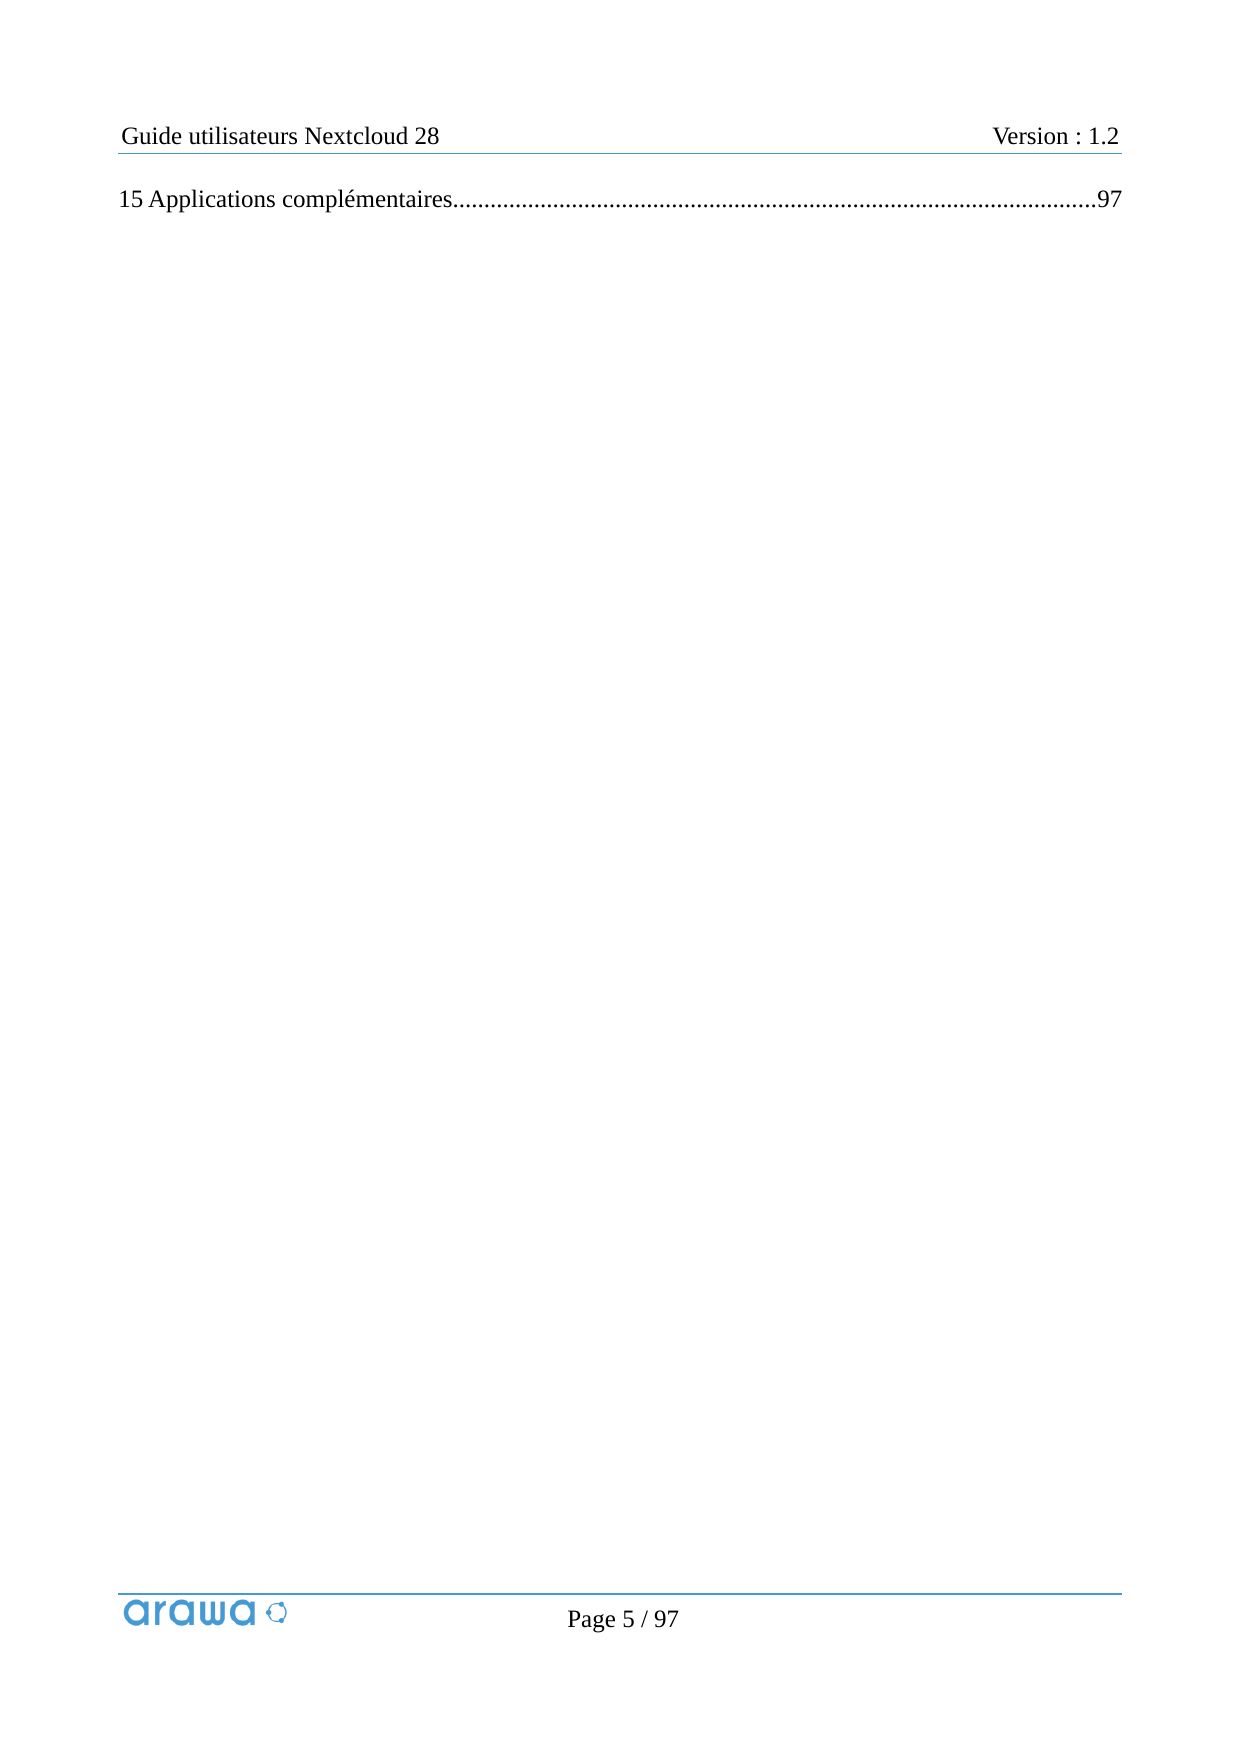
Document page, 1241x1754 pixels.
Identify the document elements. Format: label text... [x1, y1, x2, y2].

picture [121, 1597, 290, 1628]
text 15 Applications complémentaires 97 [118, 184, 1122, 212]
